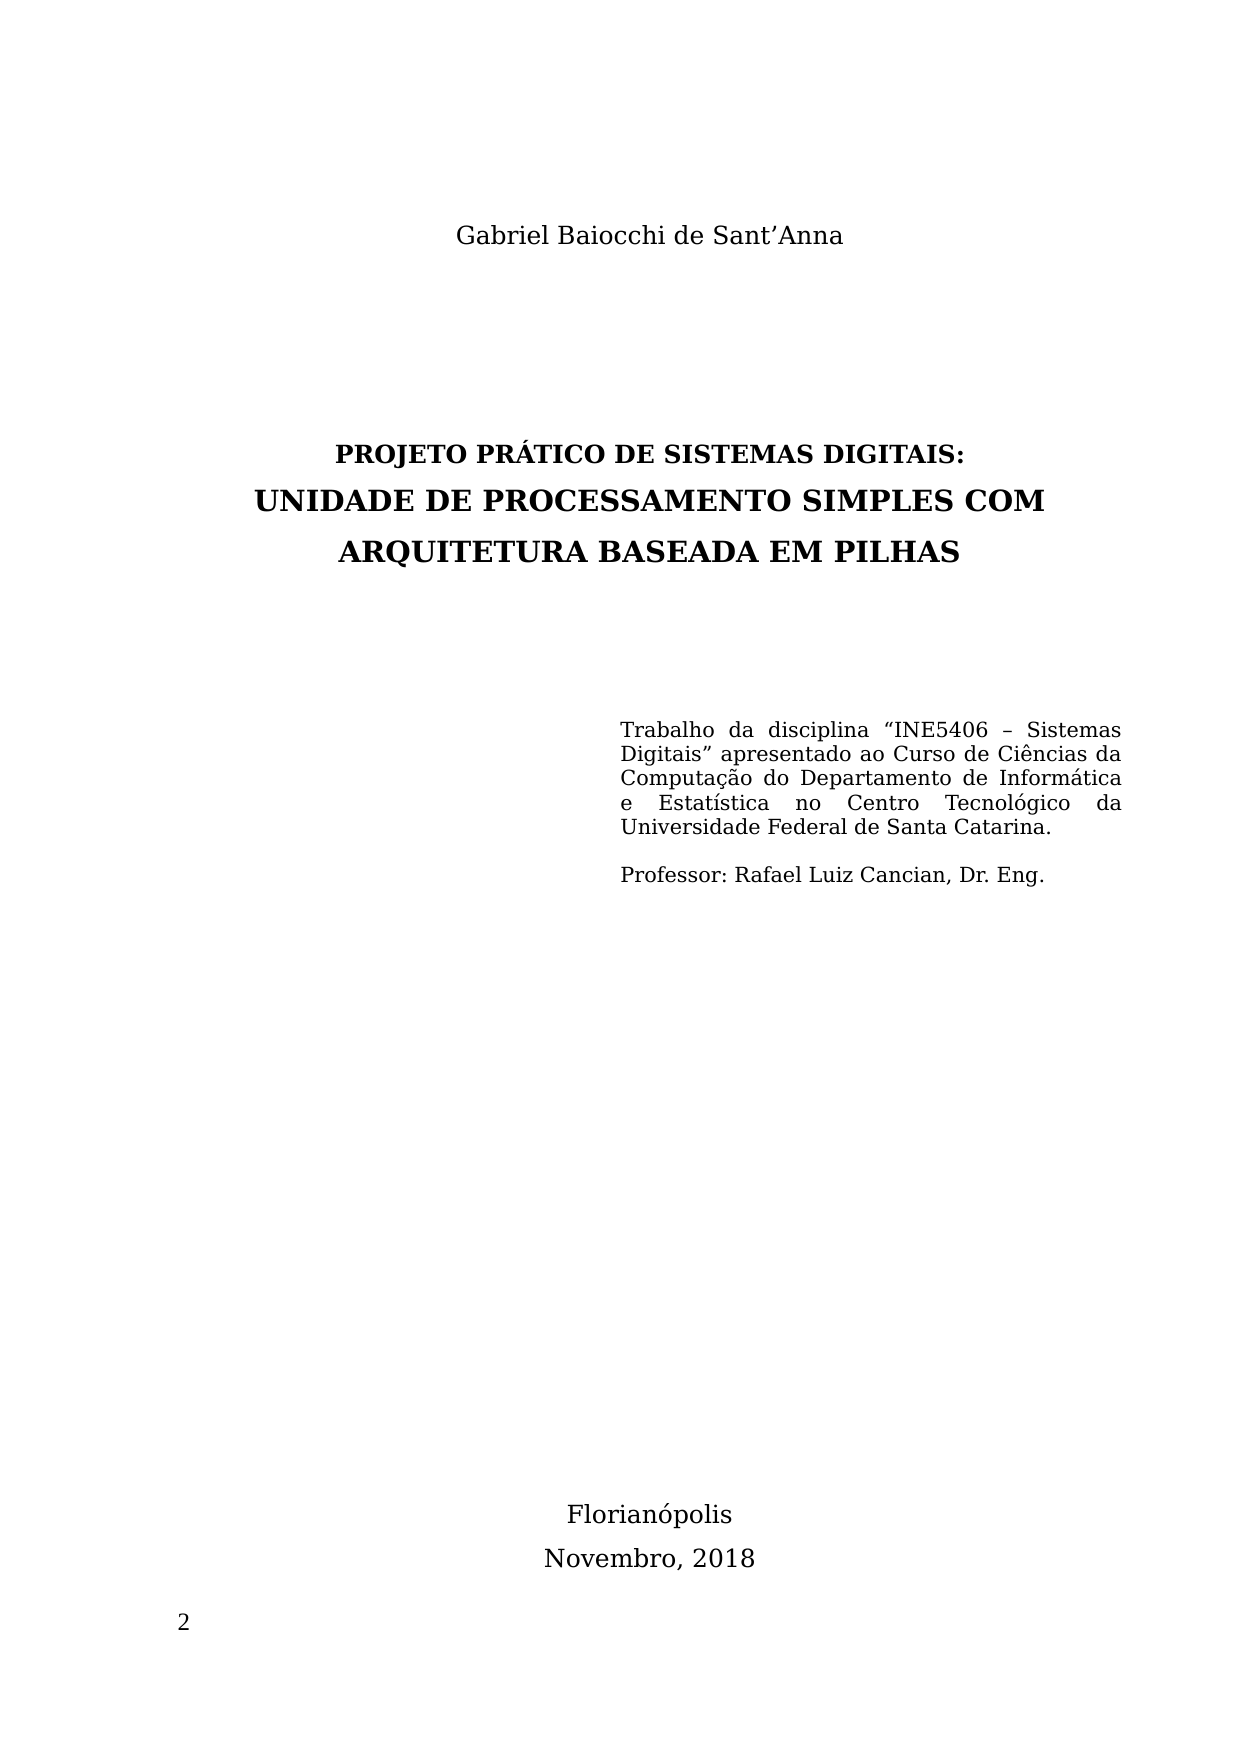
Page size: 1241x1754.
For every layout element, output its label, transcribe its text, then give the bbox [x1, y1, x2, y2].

text PROJETO PRÁTICO DE SISTEMAS DIGITAIS: [177, 440, 1122, 469]
text Professor: Rafael Luiz Cancian, Dr. Eng. [620, 863, 1122, 888]
text Florianópolis [177, 1500, 1122, 1529]
text Gabriel Baiocchi de Sant’Anna [177, 221, 1122, 250]
text UNIDADE DE PROCESSAMENTO SIMPLES COM ARQUITETURA BASEADA EM PILHAS [177, 484, 1122, 569]
text Novembro, 2018 [177, 1544, 1122, 1573]
text Trabalho da disciplina “INE5406 – Sistemas Digitais” apresentado ao Curso de Ciências da Computação do Departamento de Informática e Estatística no Centro Tecnológico da Universidade Federal de Santa Catarina. [620, 718, 1122, 839]
